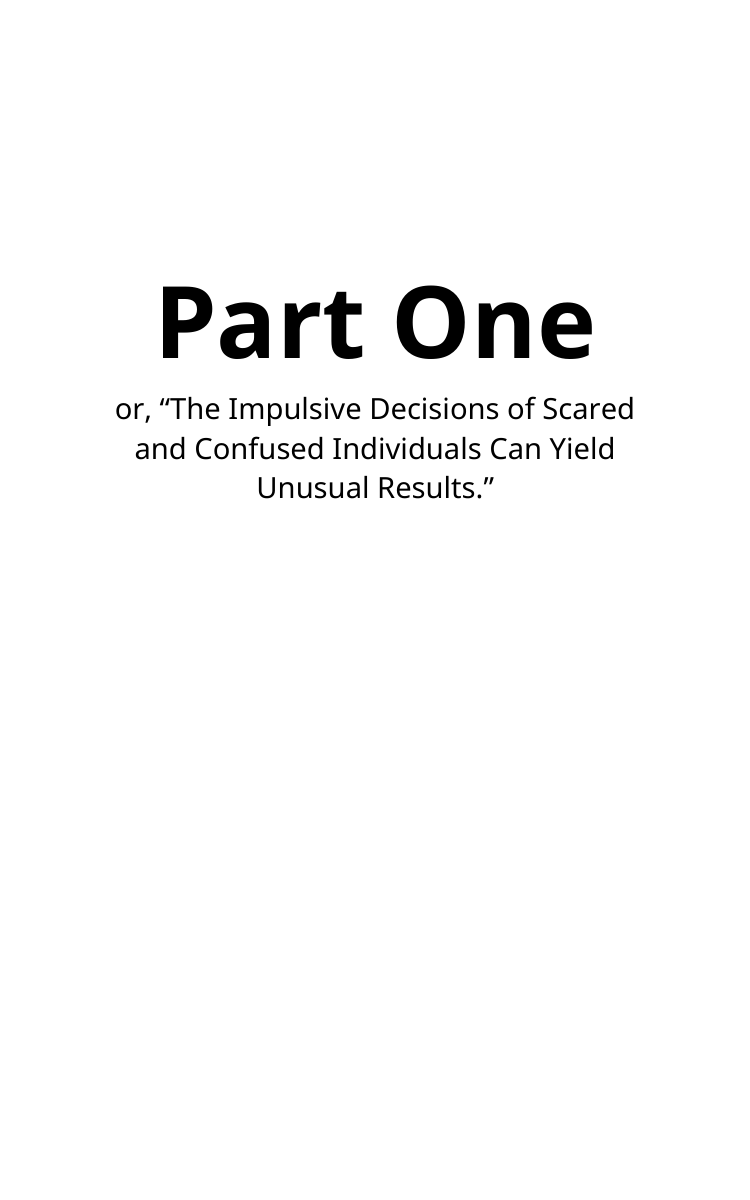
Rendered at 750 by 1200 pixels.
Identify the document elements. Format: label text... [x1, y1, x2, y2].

text or, “The Impulsive Decisions of Scared and Confused Individuals Can Yield Unusual Results.” [112, 388, 637, 507]
subtitle Part One [112, 252, 637, 388]
